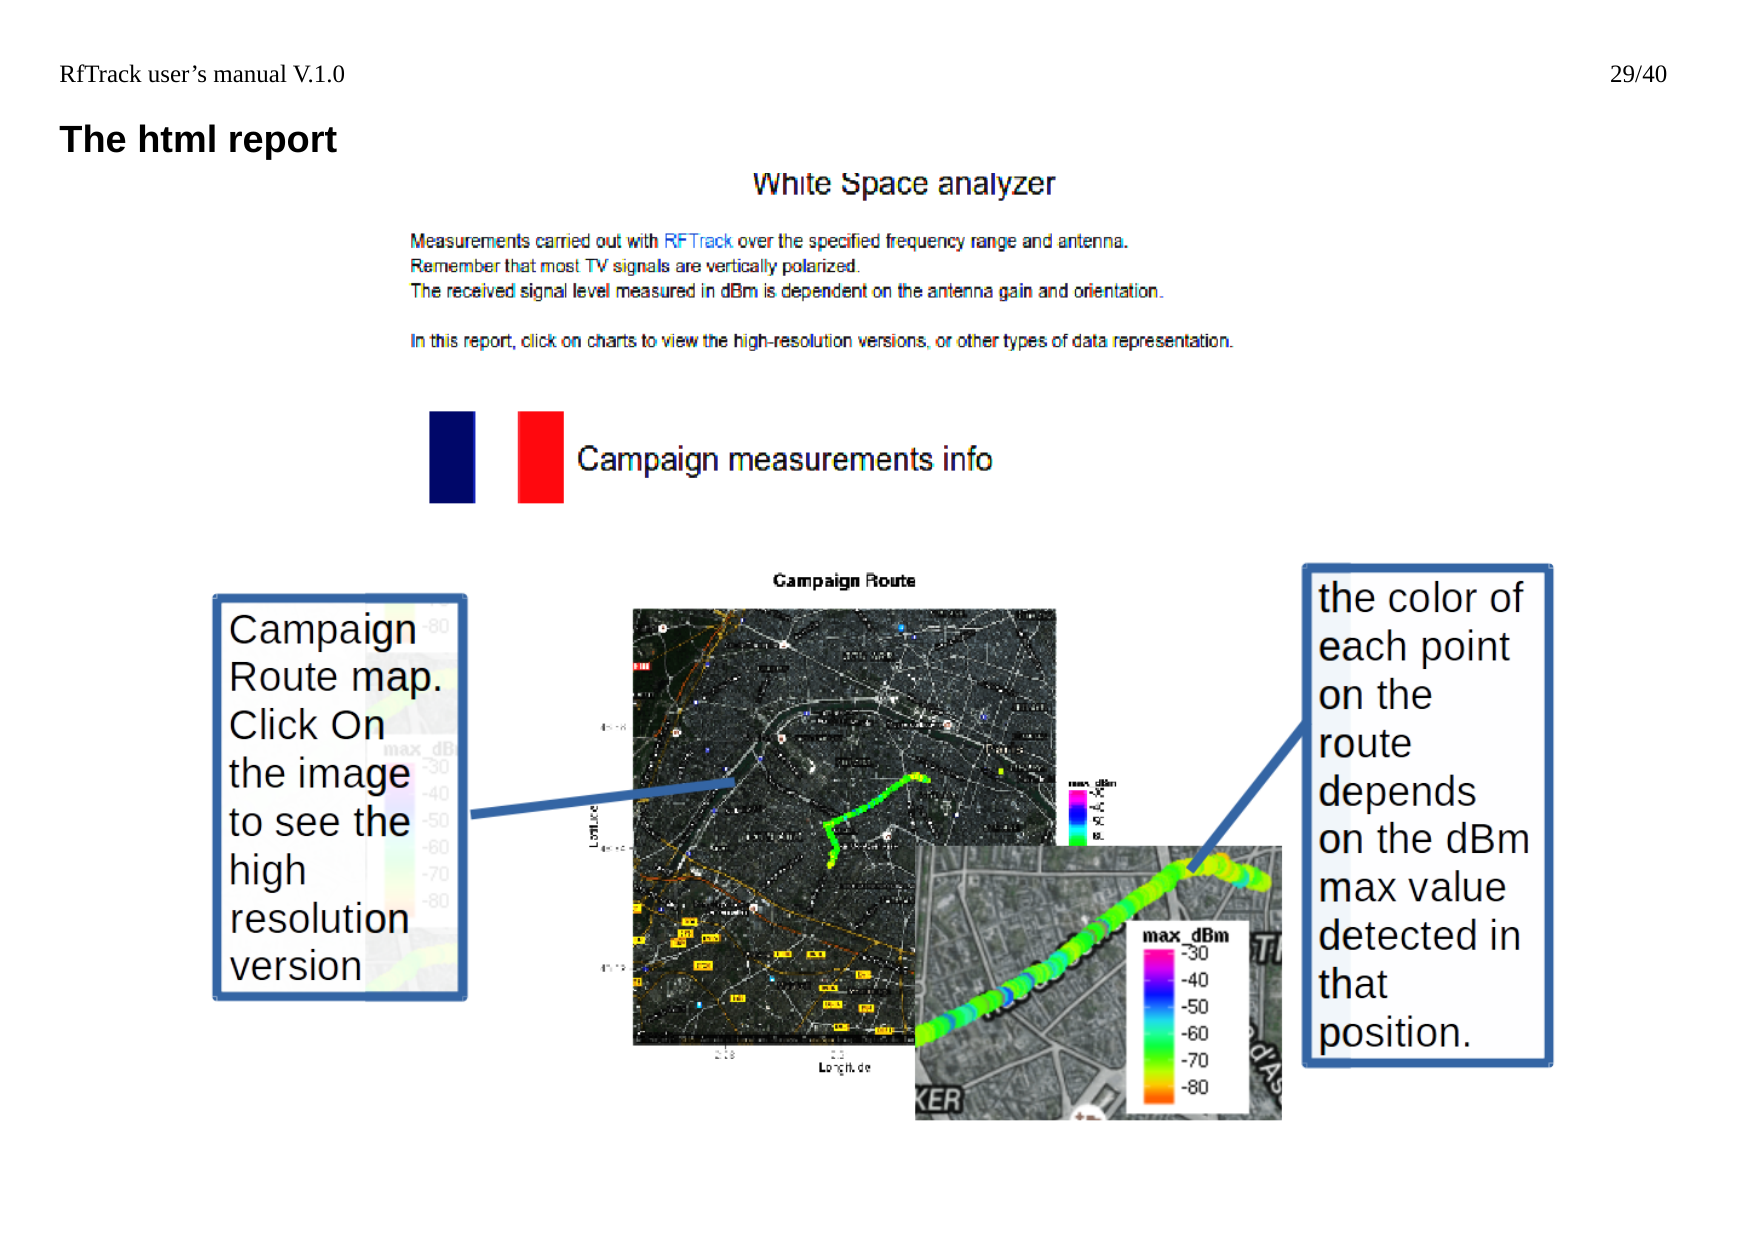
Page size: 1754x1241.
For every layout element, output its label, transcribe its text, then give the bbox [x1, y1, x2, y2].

subtitle The html report [59, 117, 1695, 161]
picture [197, 173, 1557, 1134]
